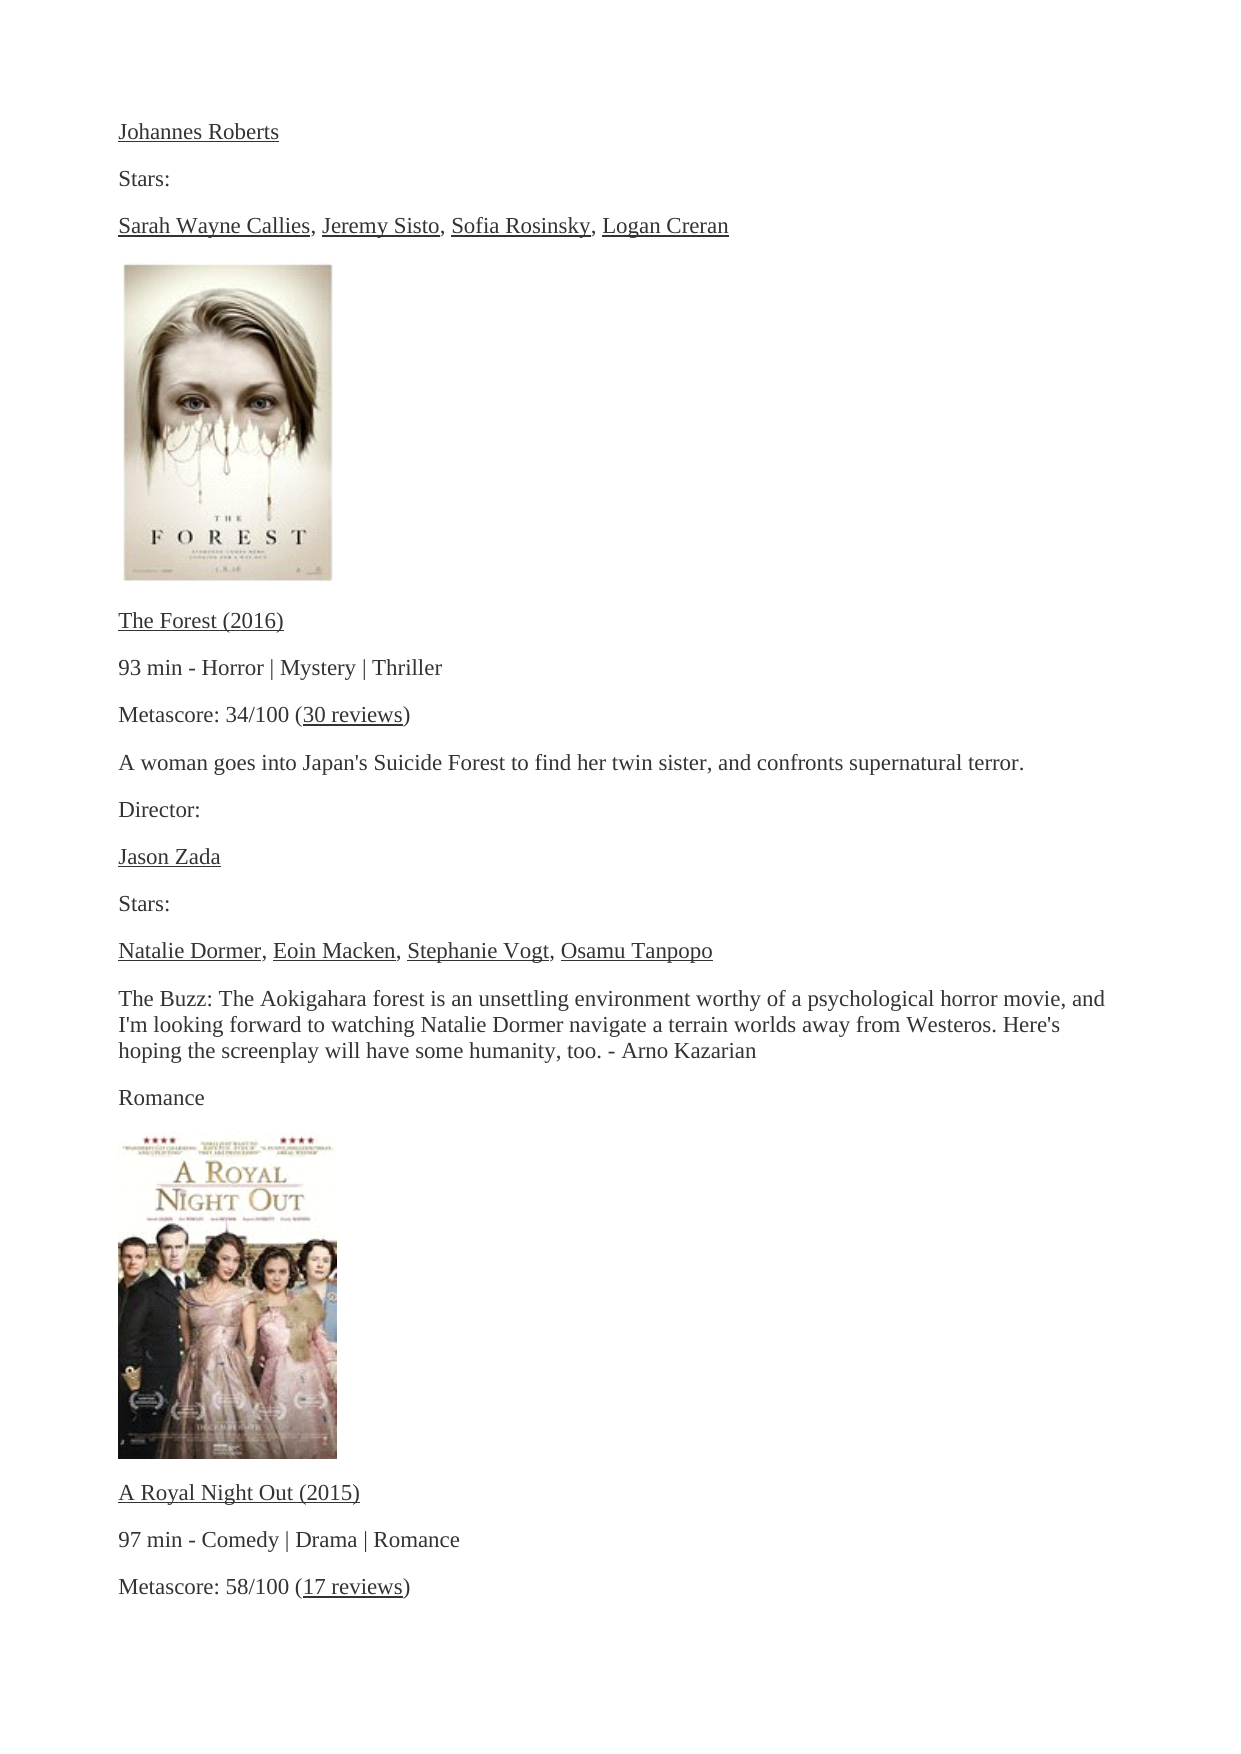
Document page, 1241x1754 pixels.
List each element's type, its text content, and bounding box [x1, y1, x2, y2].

text Romance [118, 1084, 1122, 1111]
text Sarah Wayne Callies, Jeremy Sisto, Sofia Rosinsky, Logan Creran [118, 212, 1122, 239]
text Natalie Dormer, Eoin Macken, Stephanie Vogt, Osamu Tanpopo [118, 937, 1122, 964]
text 97 min - Comedy | Drama | Romance [118, 1526, 1122, 1553]
text Metascore: 58/100 (17 reviews) [118, 1573, 1122, 1600]
text Johannes Roberts [118, 118, 1122, 144]
text Stars: [118, 890, 1122, 917]
text The Forest (2016) [118, 607, 1122, 633]
text Metascore: 34/100 (30 reviews) [118, 701, 1122, 728]
text Director: [118, 796, 1122, 822]
text Stars: [118, 165, 1122, 192]
text Jason Zada [118, 843, 1122, 869]
text 93 min - Horror | Mystery | Thriller [118, 654, 1122, 681]
text The Buzz: The Aokigahara forest is an unsettling environment worthy of a psychological horror movie, and I'm looking forward to watching Natalie Dormer navigate a terrain worlds away from Westeros. Here's hoping the screenplay will have some humanity, too. - Arno Kazarian [118, 984, 1122, 1064]
text A Royal Night Out (2015) [118, 1479, 1122, 1505]
text A woman goes into Japan's Suicide Forest to find her twin sister, and confronts supernatural terror. [118, 749, 1122, 775]
